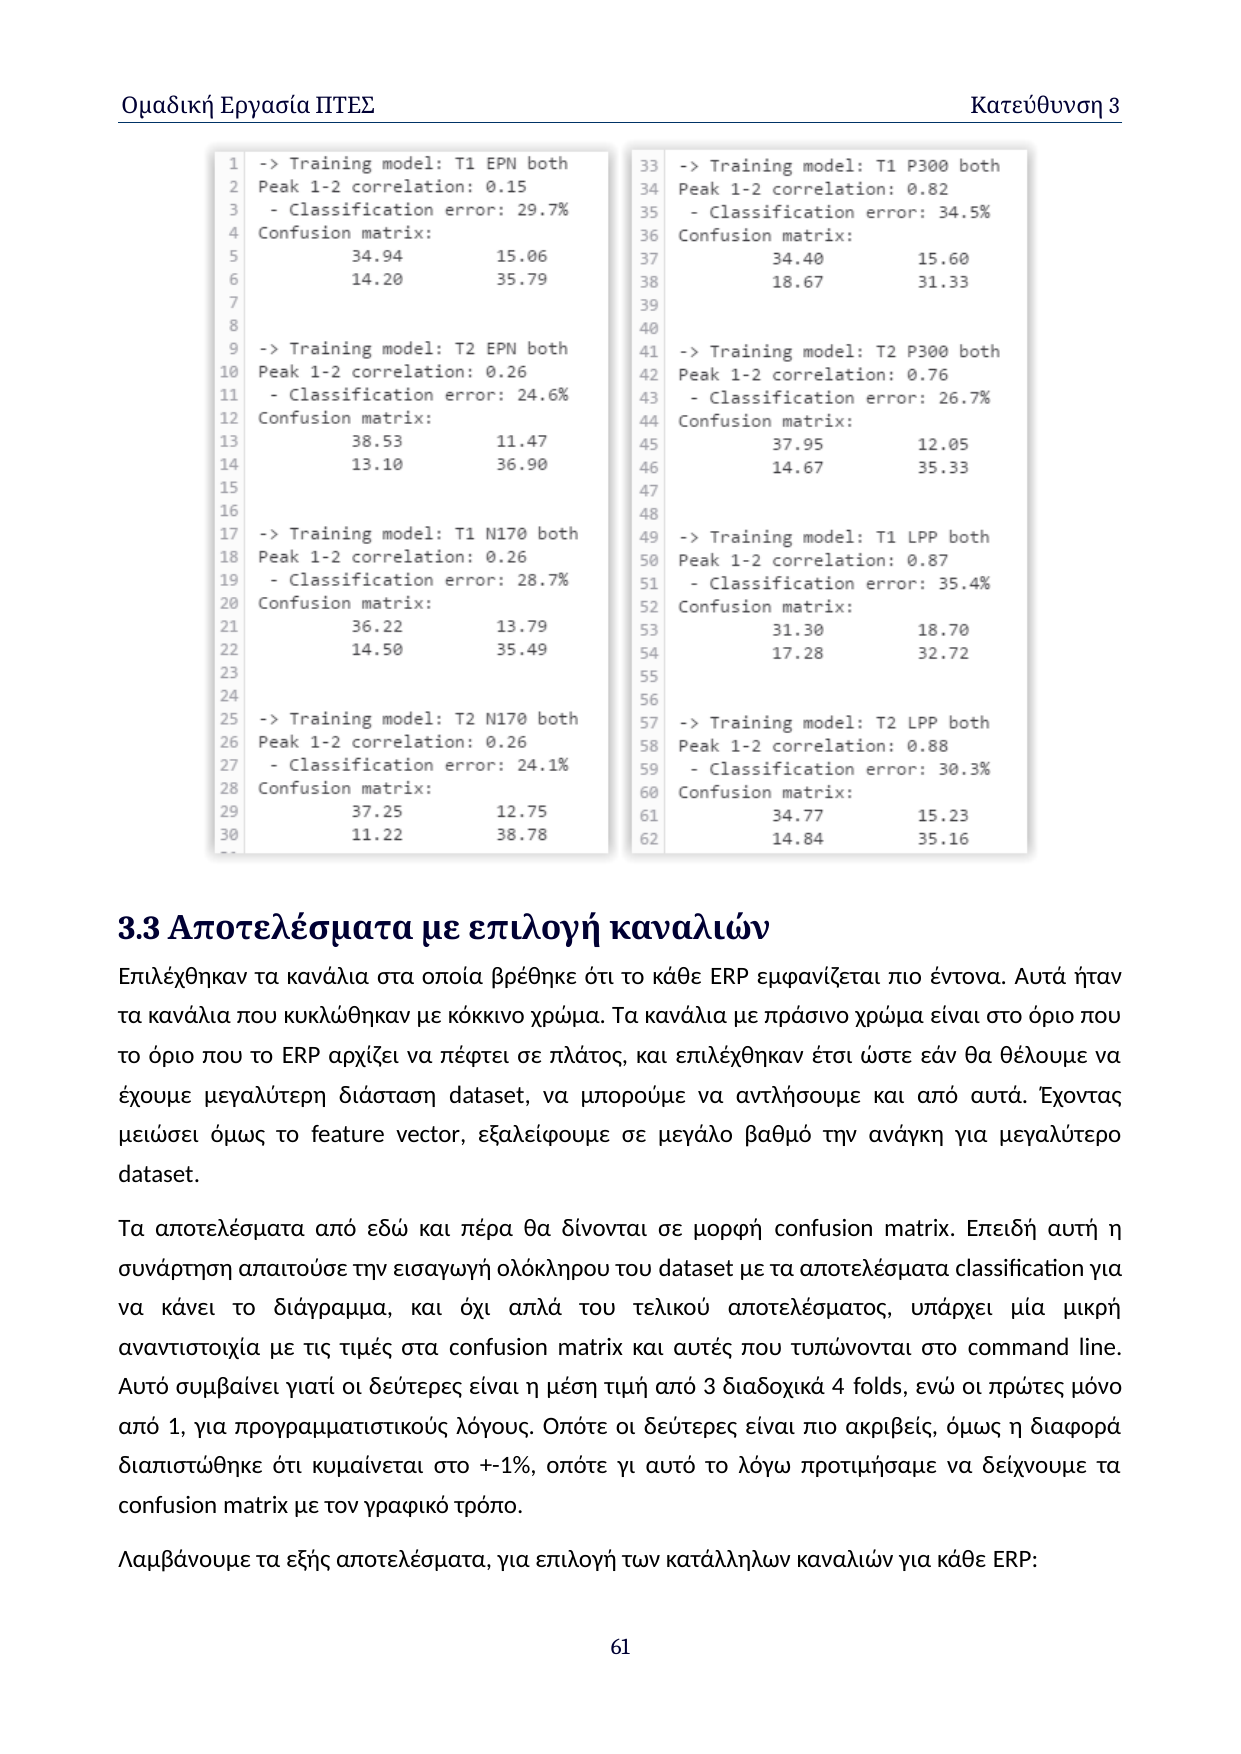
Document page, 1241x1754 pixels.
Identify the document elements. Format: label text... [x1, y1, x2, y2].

subtitle Αποτελέσματα με επιλογή καναλιών [118, 909, 1122, 947]
picture [202, 137, 1039, 865]
text Λαμβάνουμε τα εξής αποτελέσματα, για επιλογή των κατάλληλων καναλιών για κάθε ERP: [118, 1543, 1122, 1574]
text Επιλέχθηκαν τα κανάλια στα οποία βρέθηκε ότι το κάθε ERP εμφανίζεται πιο έντονα. Αυτά ήταν τα κανάλια που κυκλώθηκαν με κόκκινο χρώμα. Τα κανάλια με πράσινο χρώμα είναι στο όριο που το όριο που το ERP αρχίζει να πέφτει σε πλάτος, και επιλέχθηκαν έτσι ώστε εάν θα θέλουμε να έχουμε μεγαλύτερη διάσταση dataset, να μπορούμε να αντλήσουμε και από αυτά. Έχοντας μειώσει όμως το feature vector, εξαλείφουμε σε μεγάλο βαθμό την ανάγκη για μεγαλύτερο dataset. [118, 960, 1122, 1188]
text Τα αποτελέσματα από εδώ και πέρα θα δίνονται σε μορφή confusion matrix. Επειδή αυτή η συνάρτηση απαιτούσε την εισαγωγή ολόκληρου του dataset με τα αποτελέσματα classification για να κάνει το διάγραμμα, και όχι απλά του τελικού αποτελέσματος, υπάρχει μία μικρή αναντιστοιχία με τις τιμές στα confusion matrix και αυτές που τυπώνονται στο command line. Αυτό συμβαίνει γιατί οι δεύτερες είναι η μέση τιμή από 3 διαδοχικά 4 folds, ενώ οι πρώτες μόνο από 1, για προγραμματιστικούς λόγους. Οπότε οι δεύτερες είναι πιο ακριβείς, όμως η διαφορά διαπιστώθηκε ότι κυμαίνεται στο +-1%, οπότε γι αυτό το λόγω προτιμήσαμε να δείχνουμε τα confusion matrix με τον γραφικό τρόπο. [118, 1212, 1122, 1520]
